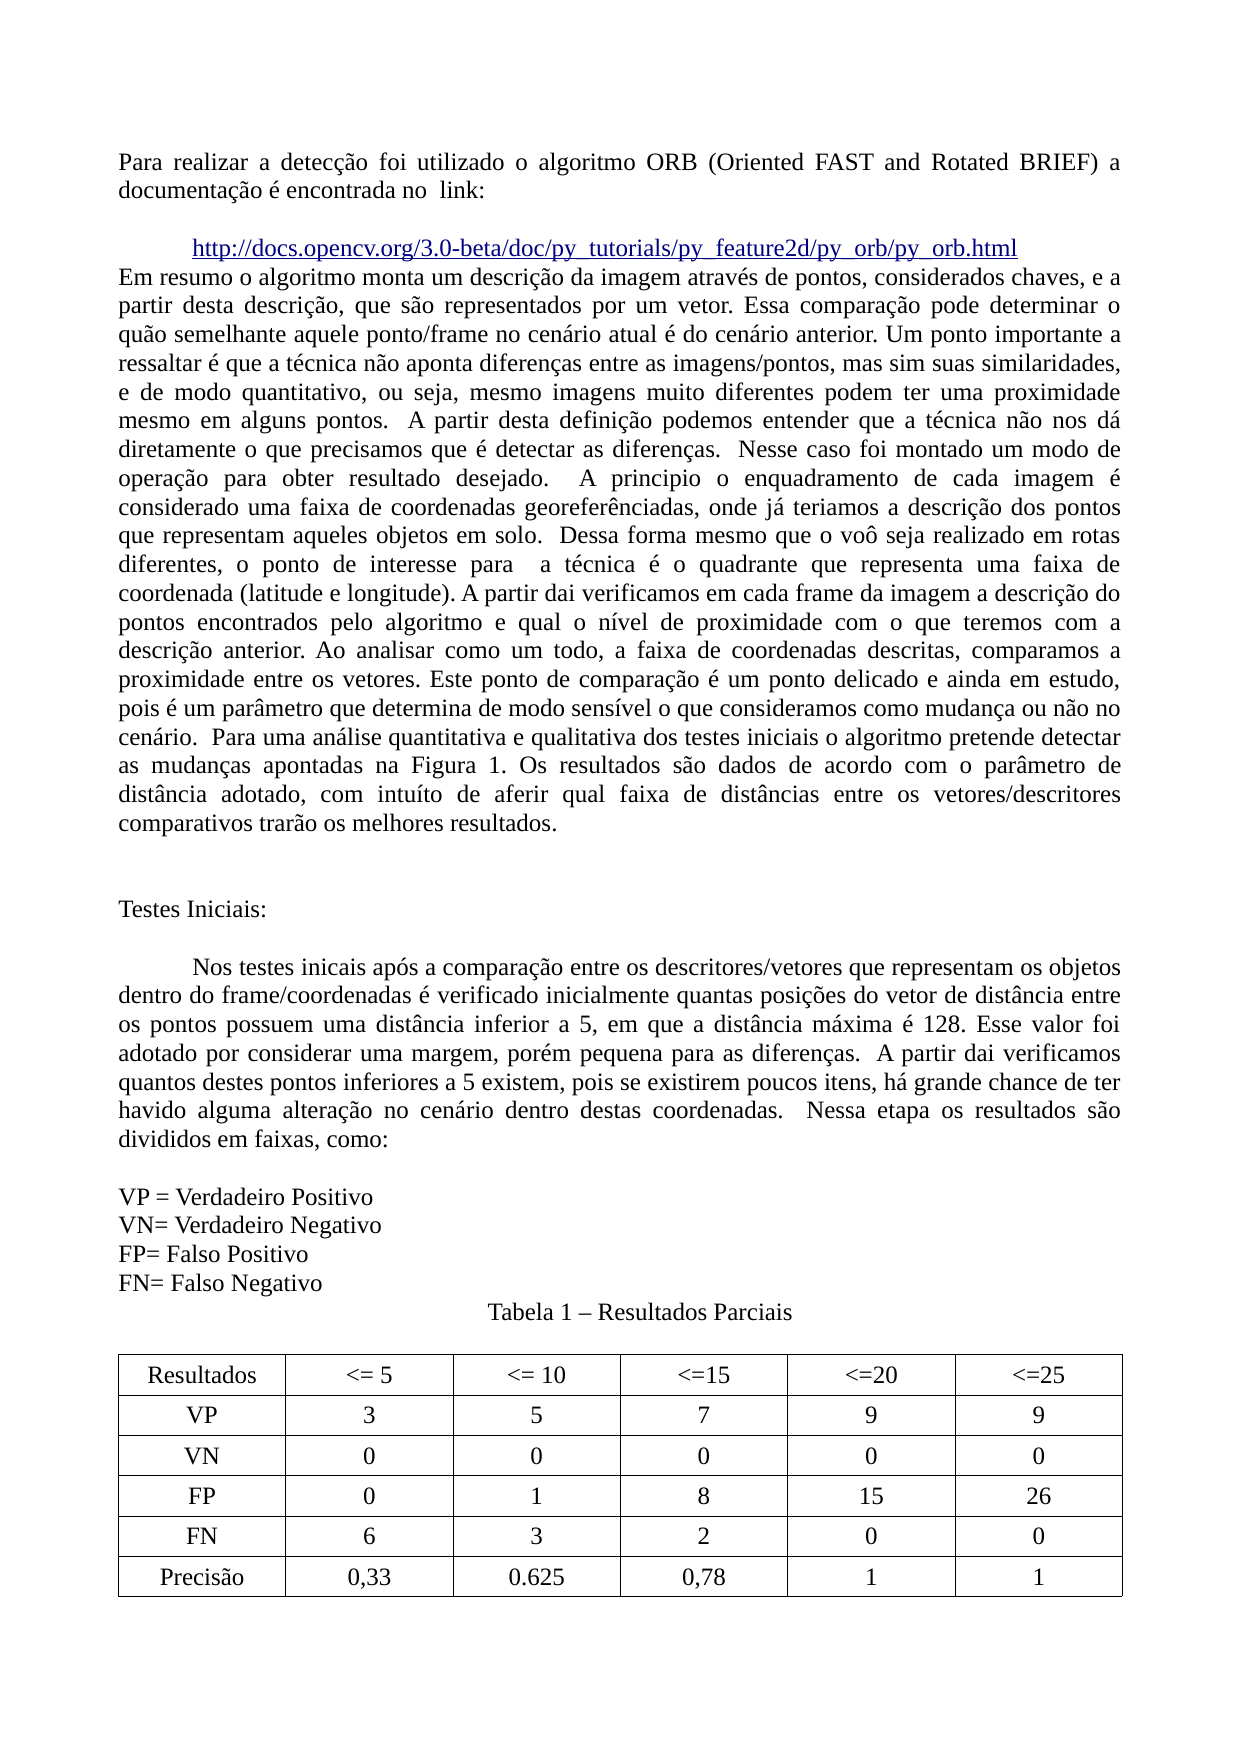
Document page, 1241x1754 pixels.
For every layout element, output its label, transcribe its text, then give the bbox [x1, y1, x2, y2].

table_cell 0 [286, 1476, 453, 1516]
table_header <=15 [621, 1355, 787, 1395]
text Nos testes inicais após a comparação entre os descritores/vetores que representam os objetos dentro do frame/coordenadas é verificado inicialmente quantas posições do vetor de distância entre os pontos possuem uma distância inferior a 5, em que a distância máxima é 128. Esse valor foi adotado por considerar uma margem, porém pequena para as diferenças. A partir dai verificamos quantos destes pontos inferiores a 5 existem, pois se existirem poucos itens, há grande chance de ter havido alguma alteração no cenário dentro destas coordenadas. Nessa etapa os resultados são divididos em faixas, como: [118, 952, 1122, 1153]
table_cell 0 [788, 1517, 955, 1556]
table_cell 3 [286, 1396, 453, 1435]
table_cell 0 [286, 1436, 453, 1475]
text VN= Verdadeiro Negativo [118, 1211, 1122, 1239]
table_cell 1 [788, 1557, 955, 1596]
table_cell 2 [621, 1517, 787, 1556]
table_header <=25 [956, 1355, 1122, 1395]
table_cell 7 [621, 1396, 787, 1435]
table_cell 0 [788, 1436, 955, 1475]
table_cell 8 [621, 1476, 787, 1516]
table_header <= 10 [454, 1355, 620, 1395]
table_cell VP [119, 1396, 285, 1435]
table_cell 0 [454, 1436, 620, 1475]
table_cell VN [119, 1436, 285, 1475]
table_cell Precisão [119, 1557, 285, 1596]
text FP= Falso Positivo [118, 1239, 1122, 1268]
table_cell 0 [621, 1436, 787, 1475]
table_cell 0 [956, 1517, 1122, 1556]
table_cell 15 [788, 1476, 955, 1516]
text Testes Iniciais: [118, 894, 1122, 923]
table_cell FN [119, 1517, 285, 1556]
table_cell 5 [454, 1396, 620, 1435]
table_cell 3 [454, 1517, 620, 1556]
table_header <=20 [788, 1355, 955, 1395]
table_cell 9 [788, 1396, 955, 1435]
text Para realizar a detecção foi utilizado o algoritmo ORB (Oriented FAST and Rotated BRIEF) a documentação é encontrada no link: [118, 147, 1122, 204]
table_cell 9 [956, 1396, 1122, 1435]
table_cell 0.625 [454, 1557, 620, 1596]
table_cell 0 [956, 1436, 1122, 1475]
table_header <= 5 [286, 1355, 453, 1395]
text VP = Verdadeiro Positivo [118, 1182, 1122, 1211]
text http://docs.opencv.org/3.0-beta/doc/py_tutorials/py_feature2d/py_orb/py_orb.html [118, 233, 1122, 262]
text Tabela 1 – Resultados Parciais [118, 1297, 1122, 1326]
table_cell 0,78 [621, 1557, 787, 1596]
table_header Resultados [119, 1355, 285, 1395]
text Em resumo o algoritmo monta um descrição da imagem através de pontos, considerados chaves, e a partir desta descrição, que são representados por um vetor. Essa comparação pode determinar o quão semelhante aquele ponto/frame no cenário atual é do cenário anterior. Um ponto importante a ressaltar é que a técnica não aponta diferenças entre as imagens/pontos, mas sim suas similaridades, e de modo quantitativo, ou seja, mesmo imagens muito diferentes podem ter uma proximidade mesmo em alguns pontos. A partir desta definição podemos entender que a técnica não nos dá diretamente o que precisamos que é detectar as diferenças. Nesse caso foi montado um modo de operação para obter resultado desejado. A principio o enquadramento de cada imagem é considerado uma faixa de coordenadas georeferênciadas, onde já teriamos a descrição dos pontos que representam aqueles objetos em solo. Dessa forma mesmo que o voô seja realizado em rotas diferentes, o ponto de interesse para a técnica é o quadrante que representa uma faixa de coordenada (latitude e longitude). A partir dai verificamos em cada frame da imagem a descrição do pontos encontrados pelo algoritmo e qual o nível de proximidade com o que teremos com a descrição anterior. Ao analisar como um todo, a faixa de coordenadas descritas, comparamos a proximidade entre os vetores. Este ponto de comparação é um ponto delicado e ainda em estudo, pois é um parâmetro que determina de modo sensível o que consideramos como mudança ou não no cenário. Para uma análise quantitativa e qualitativa dos testes iniciais o algoritmo pretende detectar as mudanças apontadas na Figura 1. Os resultados são dados de acordo com o parâmetro de distância adotado, com intuíto de aferir qual faixa de distâncias entre os vetores/descritores comparativos trarão os melhores resultados. [118, 262, 1122, 837]
text FN= Falso Negativo [118, 1268, 1122, 1297]
table_cell 1 [956, 1557, 1122, 1596]
table_cell FP [119, 1476, 285, 1516]
table_cell 0,33 [286, 1557, 453, 1596]
table_cell 1 [454, 1476, 620, 1516]
table_cell 6 [286, 1517, 453, 1556]
table_cell 26 [956, 1476, 1122, 1516]
